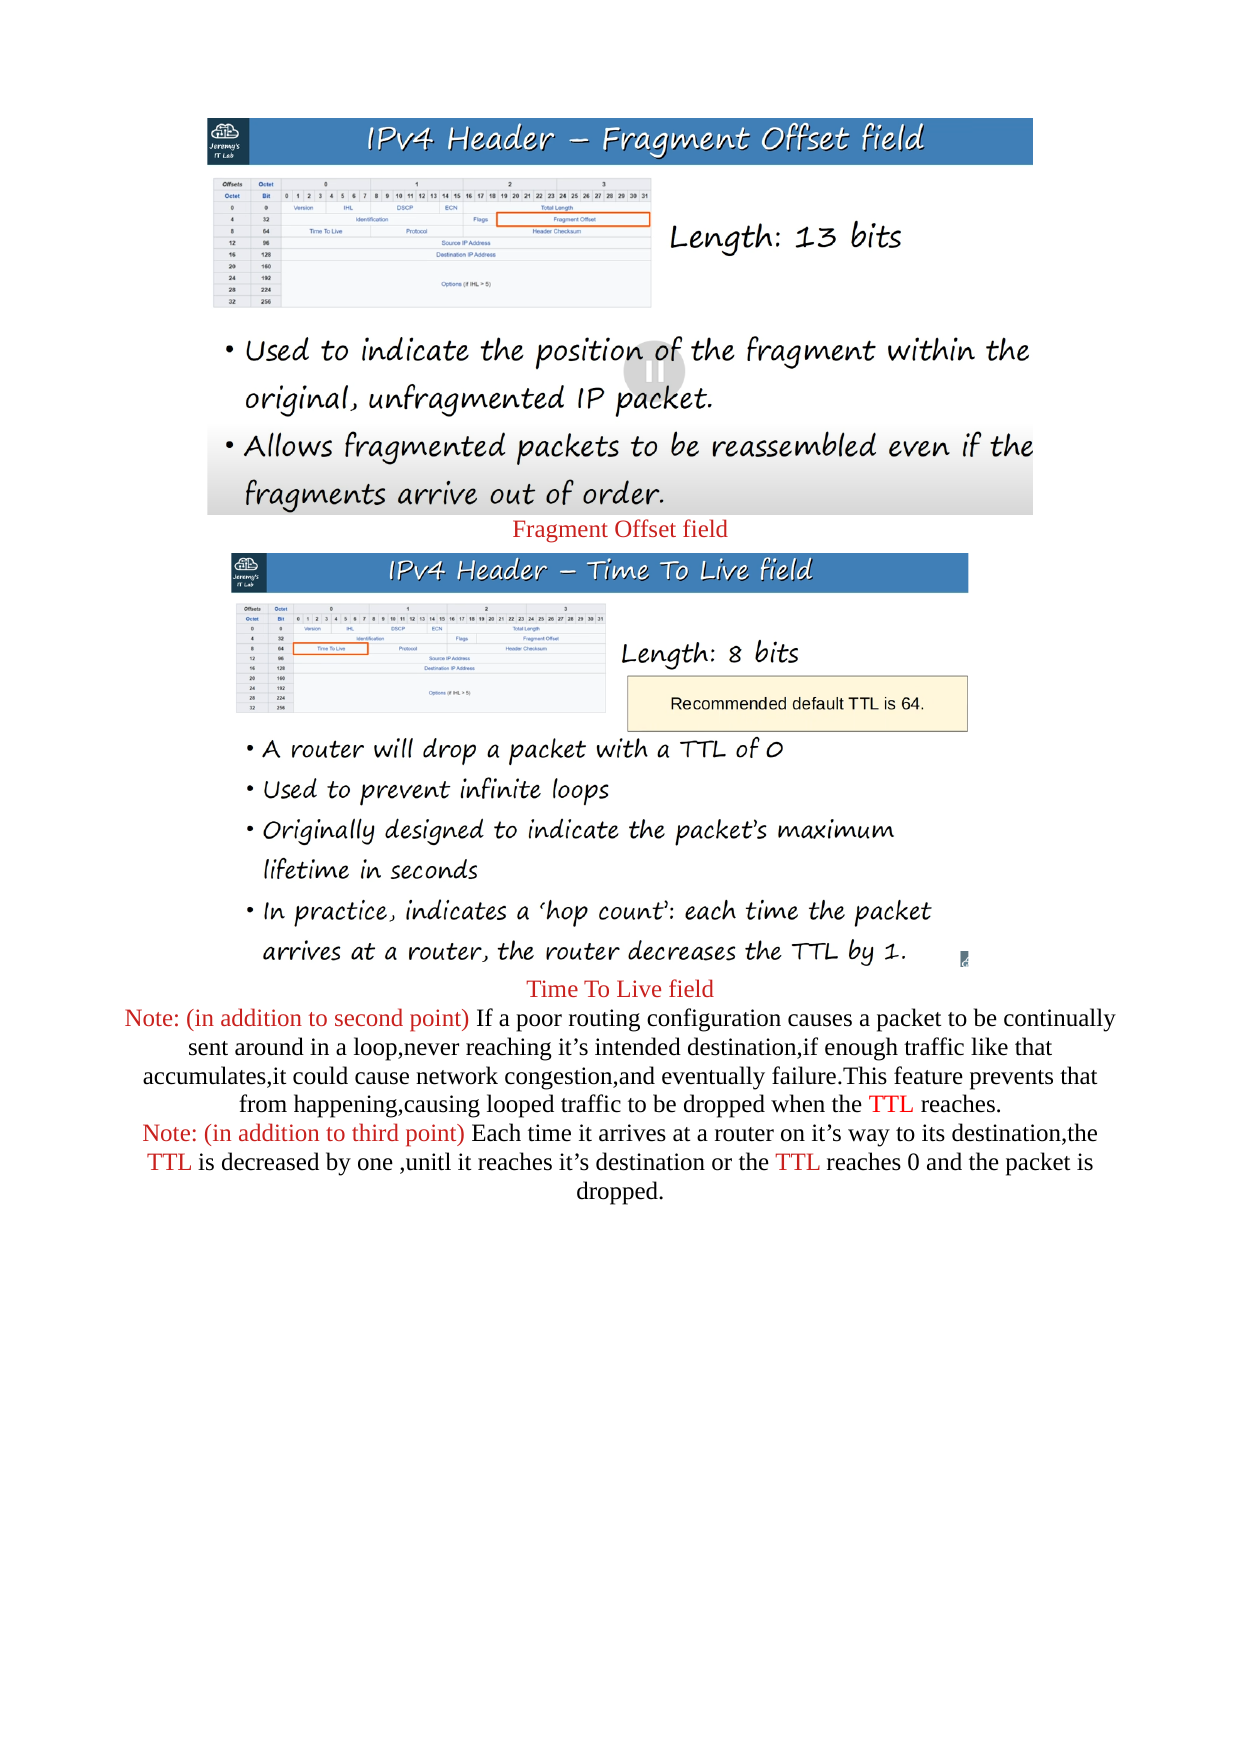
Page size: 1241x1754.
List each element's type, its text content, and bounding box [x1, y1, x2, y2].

text Note: (in addition to third point) Each time it arrives at a router on it’s way to its destination,the TTL is decreased by one ,unitl it reaches it’s destination or the TTL reaches 0 and the packet is dropped. [118, 1118, 1122, 1204]
picture [231, 553, 969, 967]
text Time To Live field [118, 974, 1122, 1003]
picture [207, 118, 1033, 515]
text Note: (in addition to second point) If a poor routing configuration causes a packet to be continually sent around in a loop,never reaching it’s intended destination,if enough traffic like that accumulates,it could cause network congestion,and eventually failure.This feature prevents that from happening,causing looped traffic to be dropped when the TTL reaches. [118, 1003, 1122, 1118]
text Fragment Offset field [118, 118, 1122, 543]
